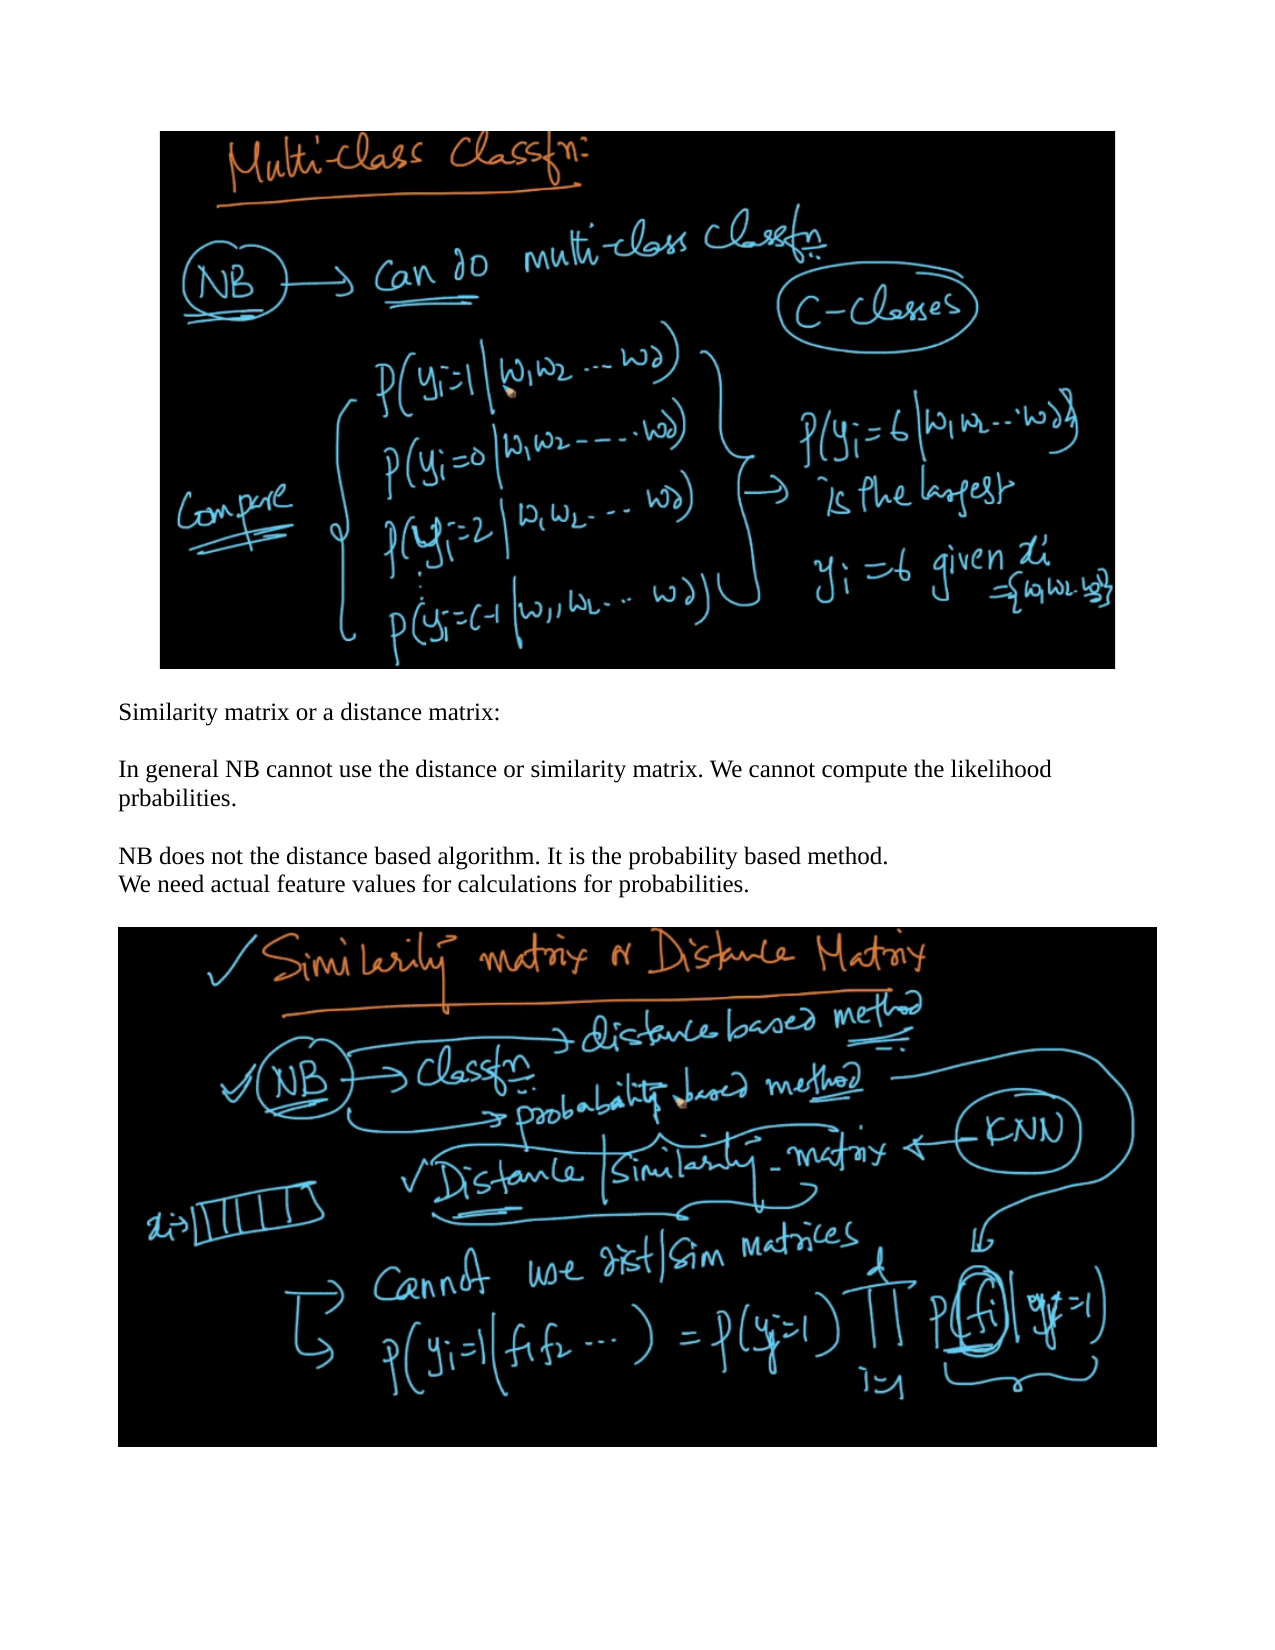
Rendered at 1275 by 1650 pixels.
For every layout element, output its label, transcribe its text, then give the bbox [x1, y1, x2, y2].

picture [159, 131, 1116, 669]
text We need actual feature values for calculations for probabilities. [118, 869, 1157, 898]
text NB does not the distance based algorithm. It is the probability based method. [118, 841, 1157, 869]
text In general NB cannot use the distance or similarity matrix. We cannot compute the likelihood prbabilities. [118, 754, 1157, 812]
picture [118, 927, 1157, 1447]
text Similarity matrix or a distance matrix: [118, 697, 1157, 726]
